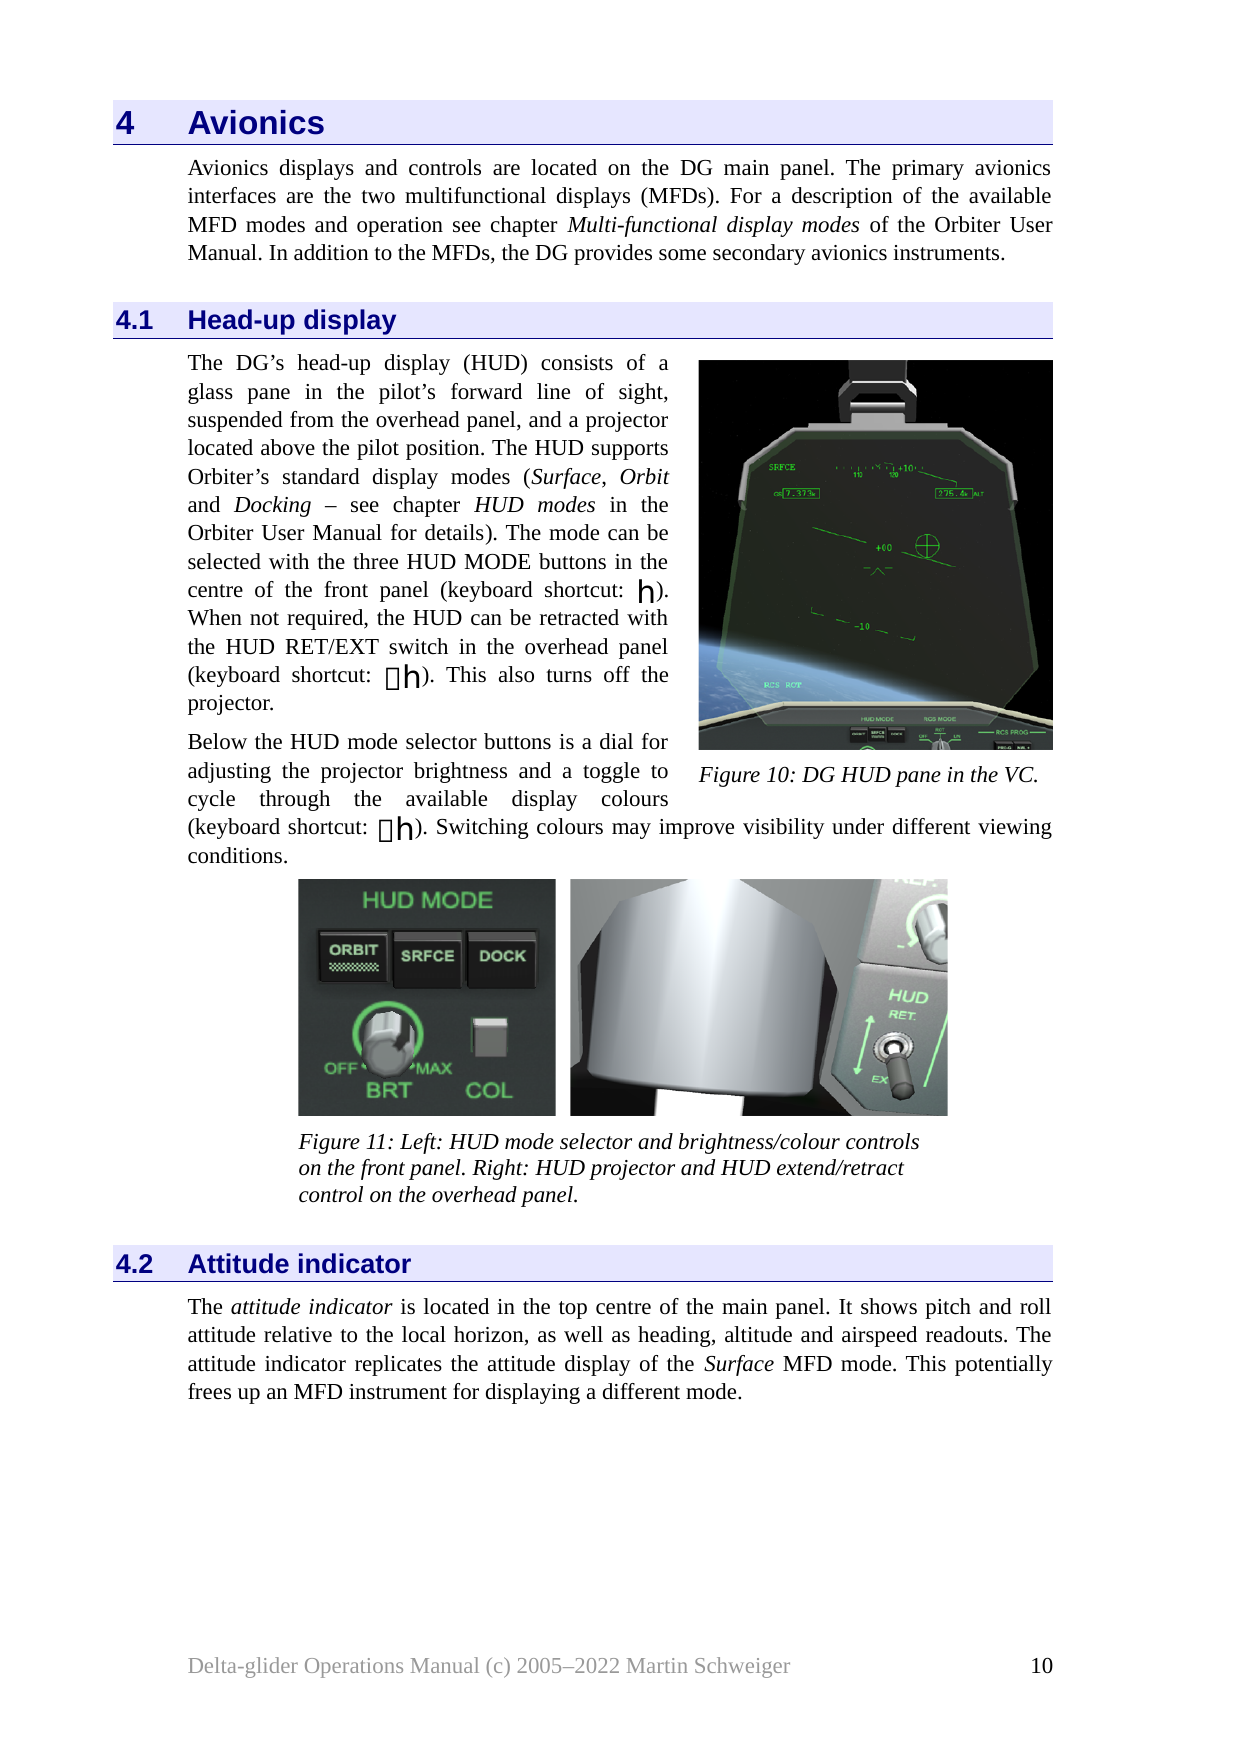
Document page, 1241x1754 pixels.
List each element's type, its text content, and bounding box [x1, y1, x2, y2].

text Below the HUD mode selector buttons is a dial for adjusting the projector brightness and a toggle to cycle through the available display colours (keyboard shortcut: h). Switching colours may improve visibility under different viewing conditions. [187, 727, 1053, 869]
picture [698, 360, 1053, 750]
subtitle Avionics [113, 100, 1053, 144]
text Figure 10: DG HUD pane in the VC. [699, 750, 1053, 788]
picture [570, 879, 948, 1116]
subtitle Attitude indicator [113, 1245, 1053, 1281]
text Figure 11: Left: HUD mode selector and brightness/colour controls on the front panel. Right: HUD projector and HUD extend/retract control on the overhead panel. [298, 1128, 948, 1207]
text The attitude indicator is located in the top centre of the main panel. It shows pitch and roll attitude relative to the local horizon, as well as heading, altitude and airspeed readouts. The attitude indicator replicates the attitude display of the Surface MFD mode. This potentially frees up an MFD instrument for displaying a different mode. [187, 1292, 1053, 1405]
picture [298, 879, 556, 1116]
text Avionics displays and controls are located on the DG main panel. The primary avionics interfaces are the two multifunctional displays (MFDs). For a description of the available MFD modes and operation see chapter Multi-functional display modes of the Orbiter User Manual. In addition to the MFDs, the DG provides some secondary avionics instruments. [187, 153, 1053, 266]
subtitle Head-up display [113, 302, 1053, 338]
text The DG’s head-up display (HUD) consists of a glass pane in the pilot’s forward line of sight, suspended from the overhead panel, and a projector located above the pilot position. The HUD supports Orbiter’s standard display modes (Surface, Orbit and Docking – see chapter HUD modes in the Orbiter User Manual for details). The mode can be selected with the three HUD MODE buttons in the centre of the front panel (keyboard shortcut: h). When not required, the HUD can be retracted with the HUD RET/EXT switch in the overhead panel (keyboard shortcut: h). This also turns off the projector. [187, 348, 1053, 717]
